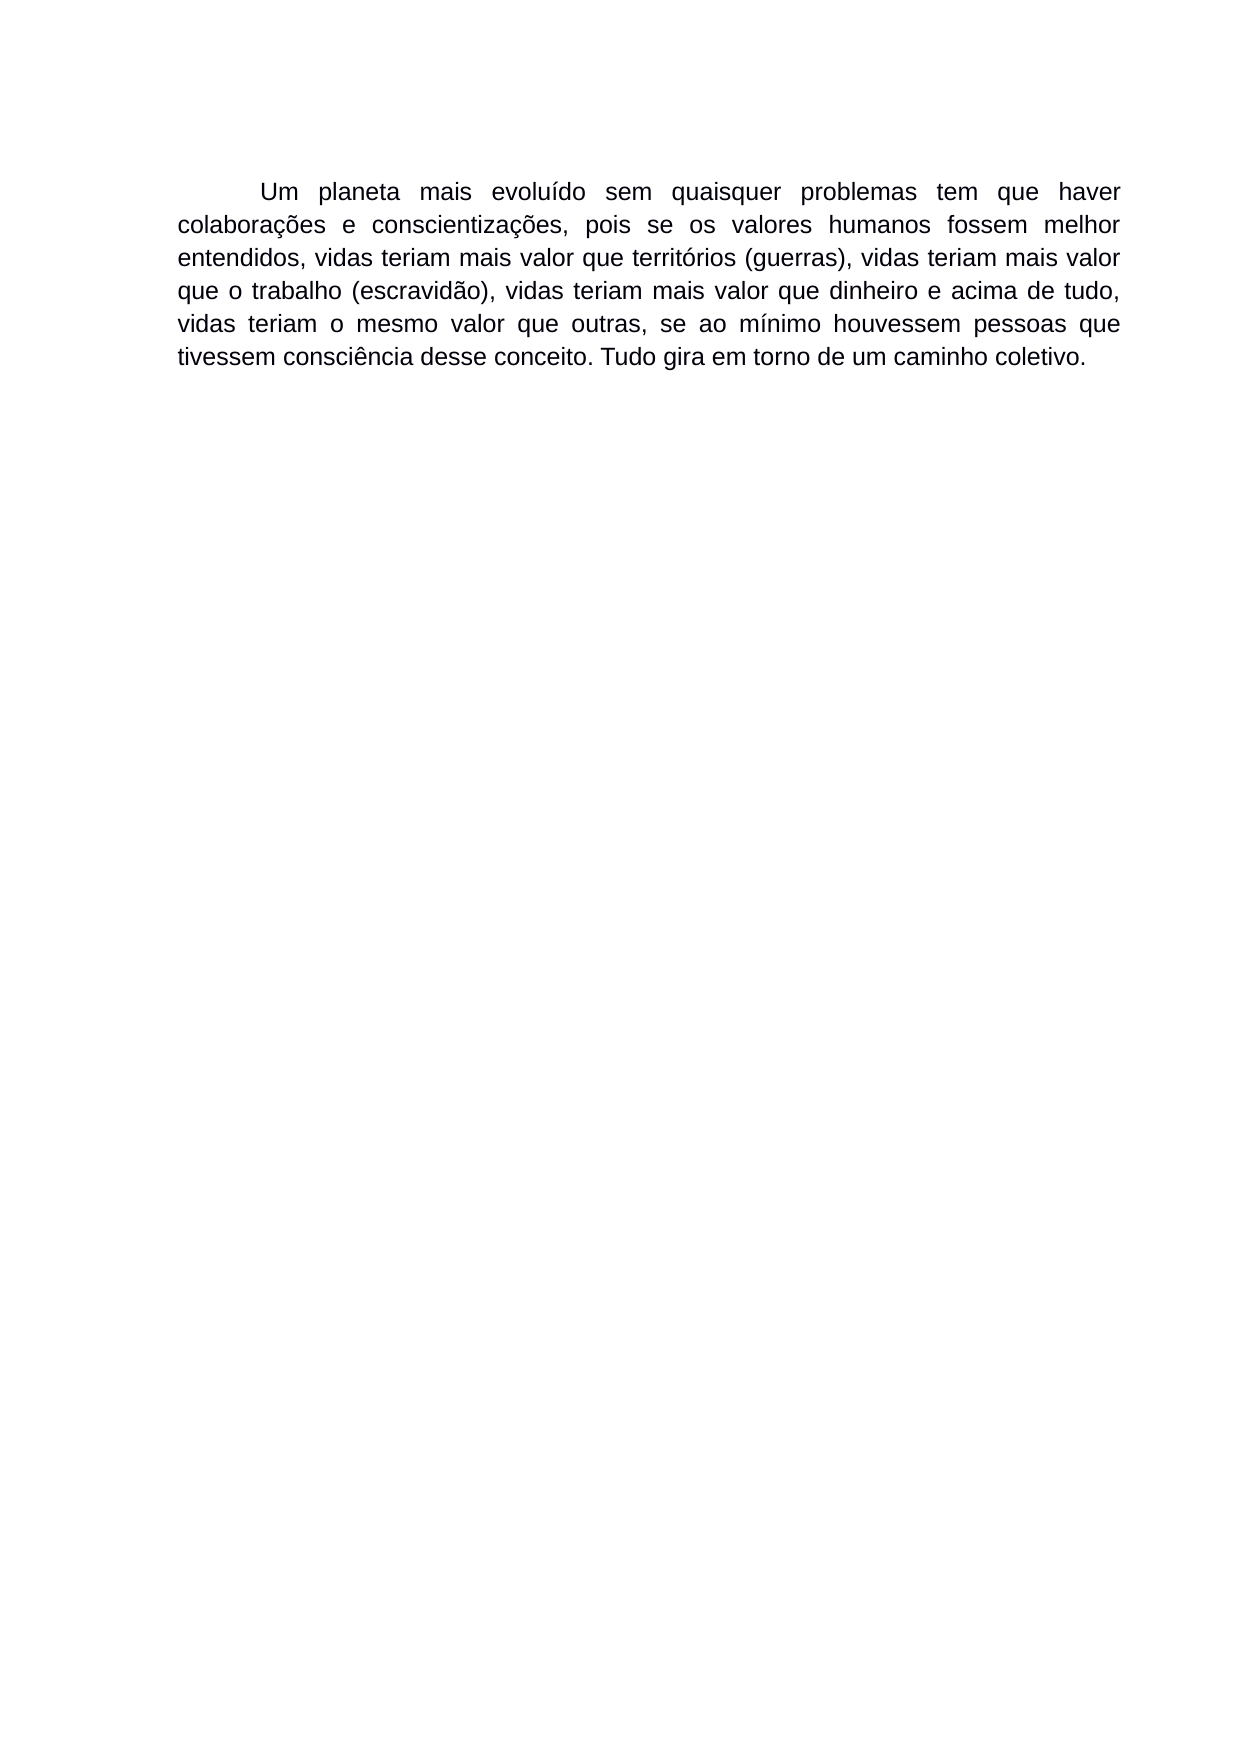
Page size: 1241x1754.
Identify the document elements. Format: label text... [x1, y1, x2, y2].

text Um planeta mais evoluído sem quaisquer problemas tem que haver colaborações e conscientizações, pois se os valores humanos fossem melhor entendidos, vidas teriam mais valor que territórios (guerras), vidas teriam mais valor que o trabalho (escravidão), vidas teriam mais valor que dinheiro e acima de tudo, vidas teriam o mesmo valor que outras, se ao mínimo houvessem pessoas que tivessem consciência desse conceito. Tudo gira em torno de um caminho coletivo. [177, 177, 1122, 371]
